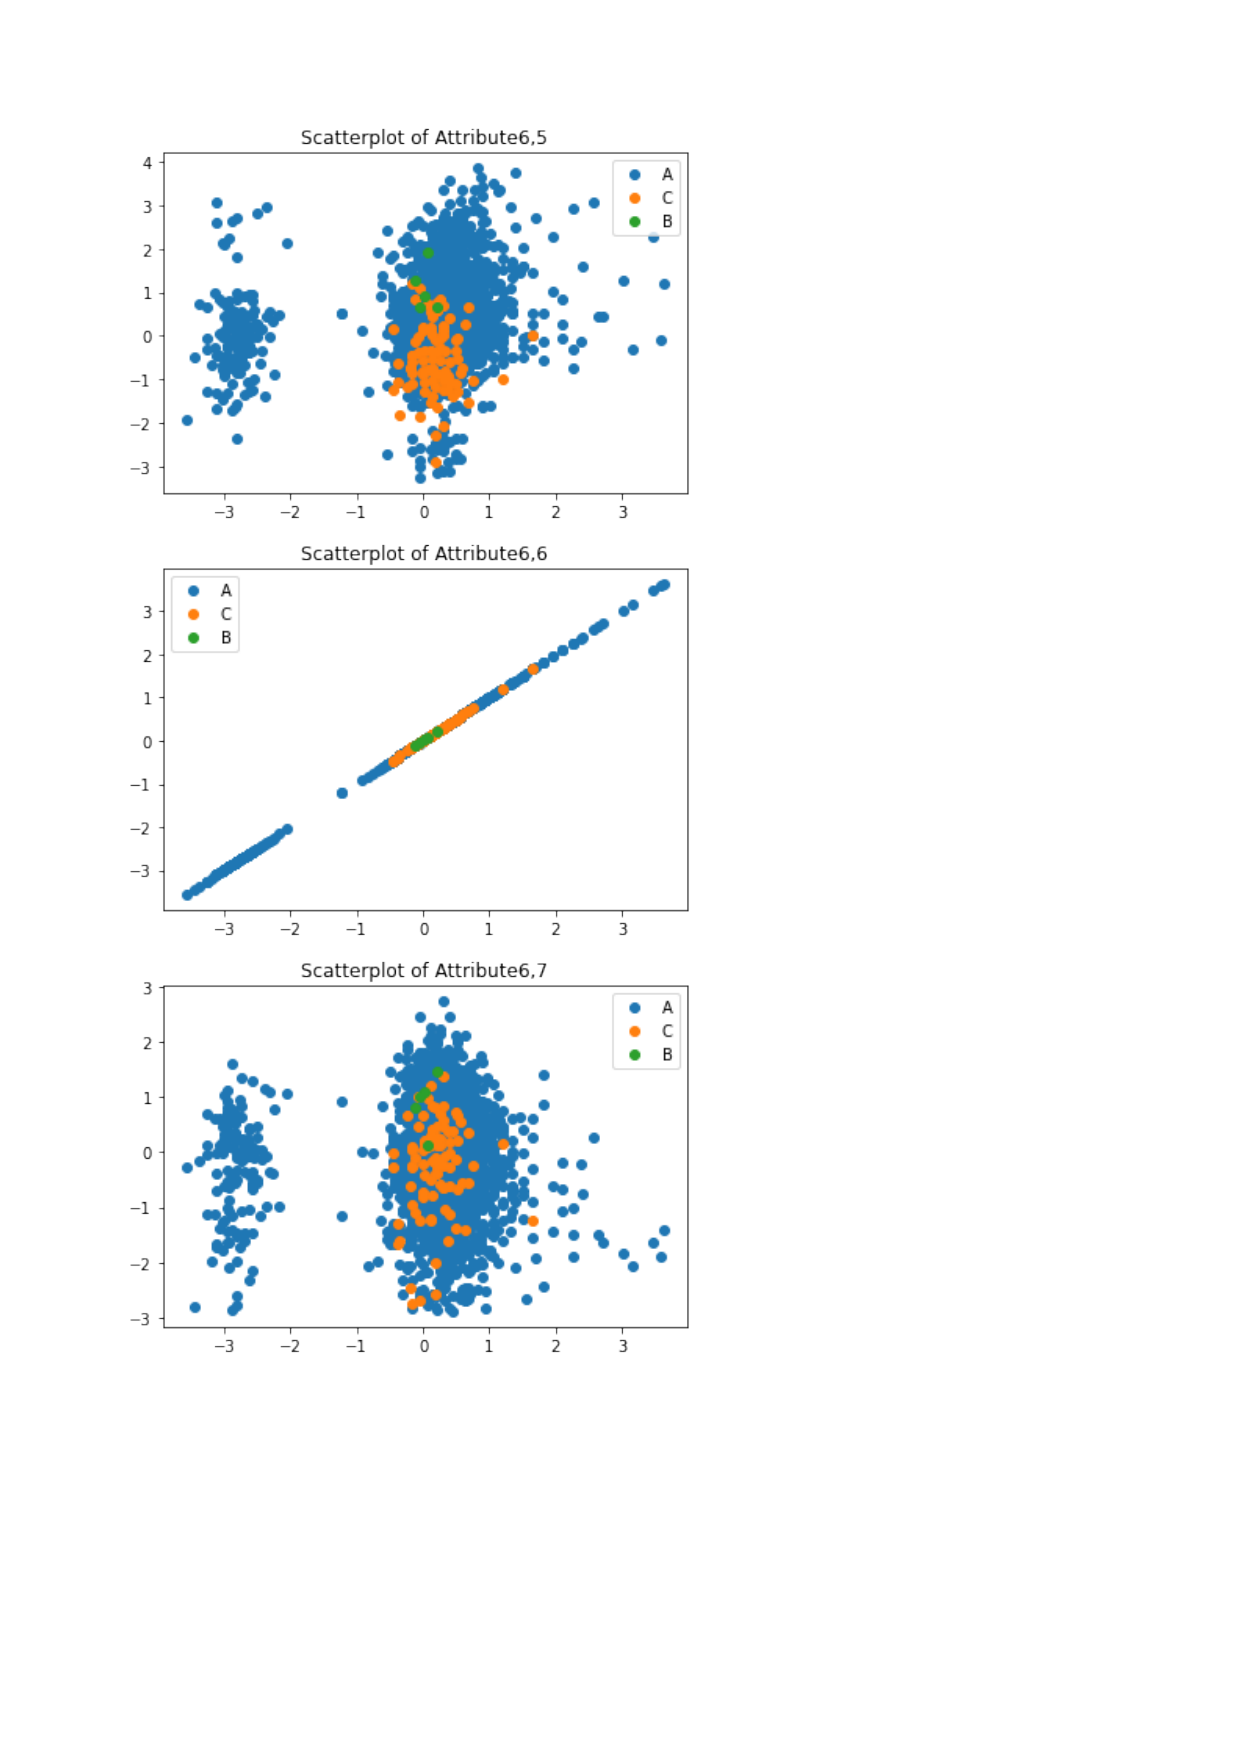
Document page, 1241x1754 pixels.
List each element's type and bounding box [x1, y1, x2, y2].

picture [118, 118, 697, 531]
picture [118, 535, 697, 948]
picture [118, 951, 697, 1365]
